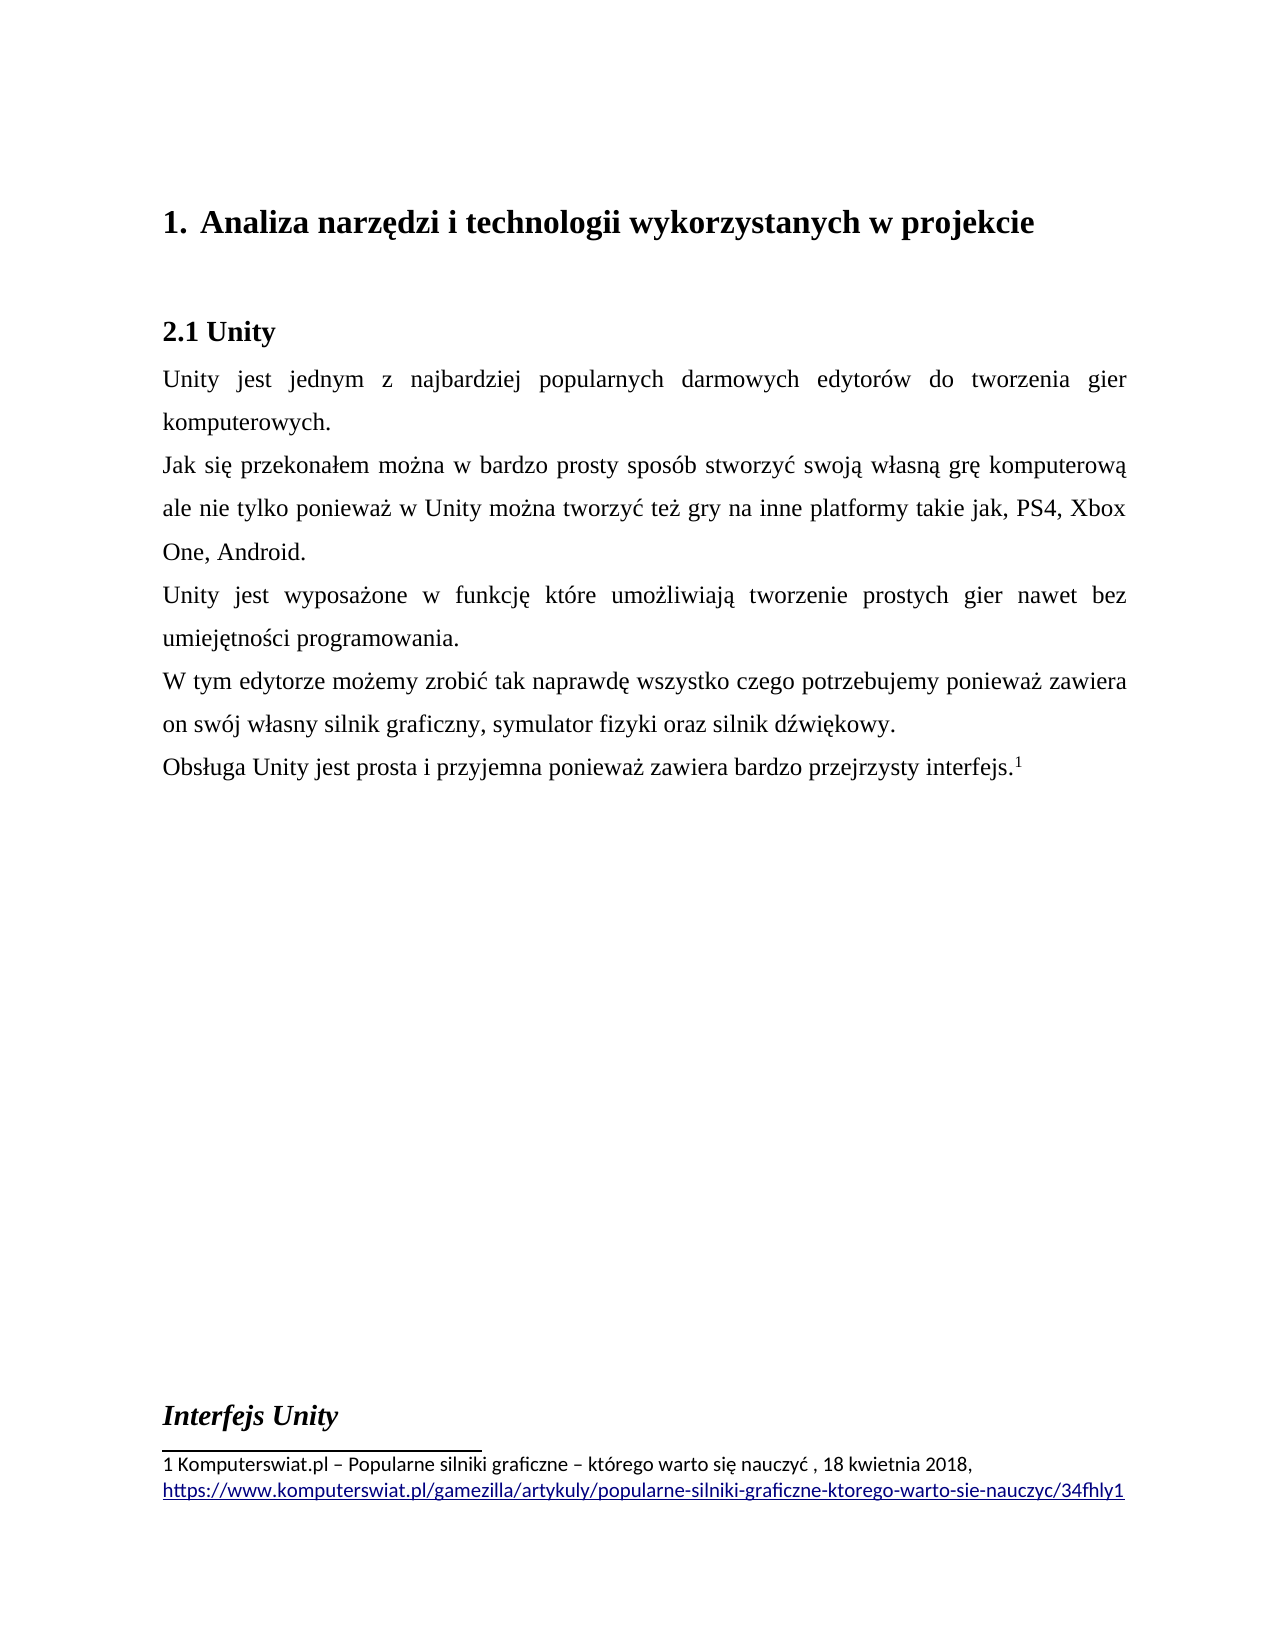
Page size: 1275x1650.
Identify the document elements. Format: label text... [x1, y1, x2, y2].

text Unity jest jednym z najbardziej popularnych darmowych edytorów do tworzenia gier komputerowych. [162, 364, 1127, 436]
text 2.1 Unity [162, 314, 1127, 347]
text Jak się przekonałem można w bardzo prosty sposób stworzyć swoją własną grę komputerową ale nie tylko ponieważ w Unity można tworzyć też gry na inne platformy takie jak, PS4, Xbox One, Android. [162, 450, 1127, 565]
text Unity jest wyposażone w funkcję które umożliwiają tworzenie prostych gier nawet bez umiejętności programowania. [162, 580, 1127, 652]
list Analiza narzędzi i technologii wykorzystanych w projekcie [162, 203, 1127, 241]
text Obsługa Unity jest prosta i przyjemna ponieważ zawiera bardzo przejrzysty interfejs. [162, 752, 1127, 781]
text Interfejs Unity [162, 1398, 1127, 1432]
text W tym edytorze możemy zrobić tak naprawdę wszystko czego potrzebujemy ponieważ zawiera on swój własny silnik graficzny, symulator fizyki oraz silnik dźwiękowy. [162, 666, 1127, 738]
text Komputerswiat.pl – Popularne silniki graficzne – którego warto się nauczyć , 18 kwietnia 2018, https://www.komputerswiat.pl/gamezilla/artykuly/popularne-silniki-graficzne-ktorego-warto-sie-nauczyc/34fhly1 [162, 1452, 1127, 1502]
